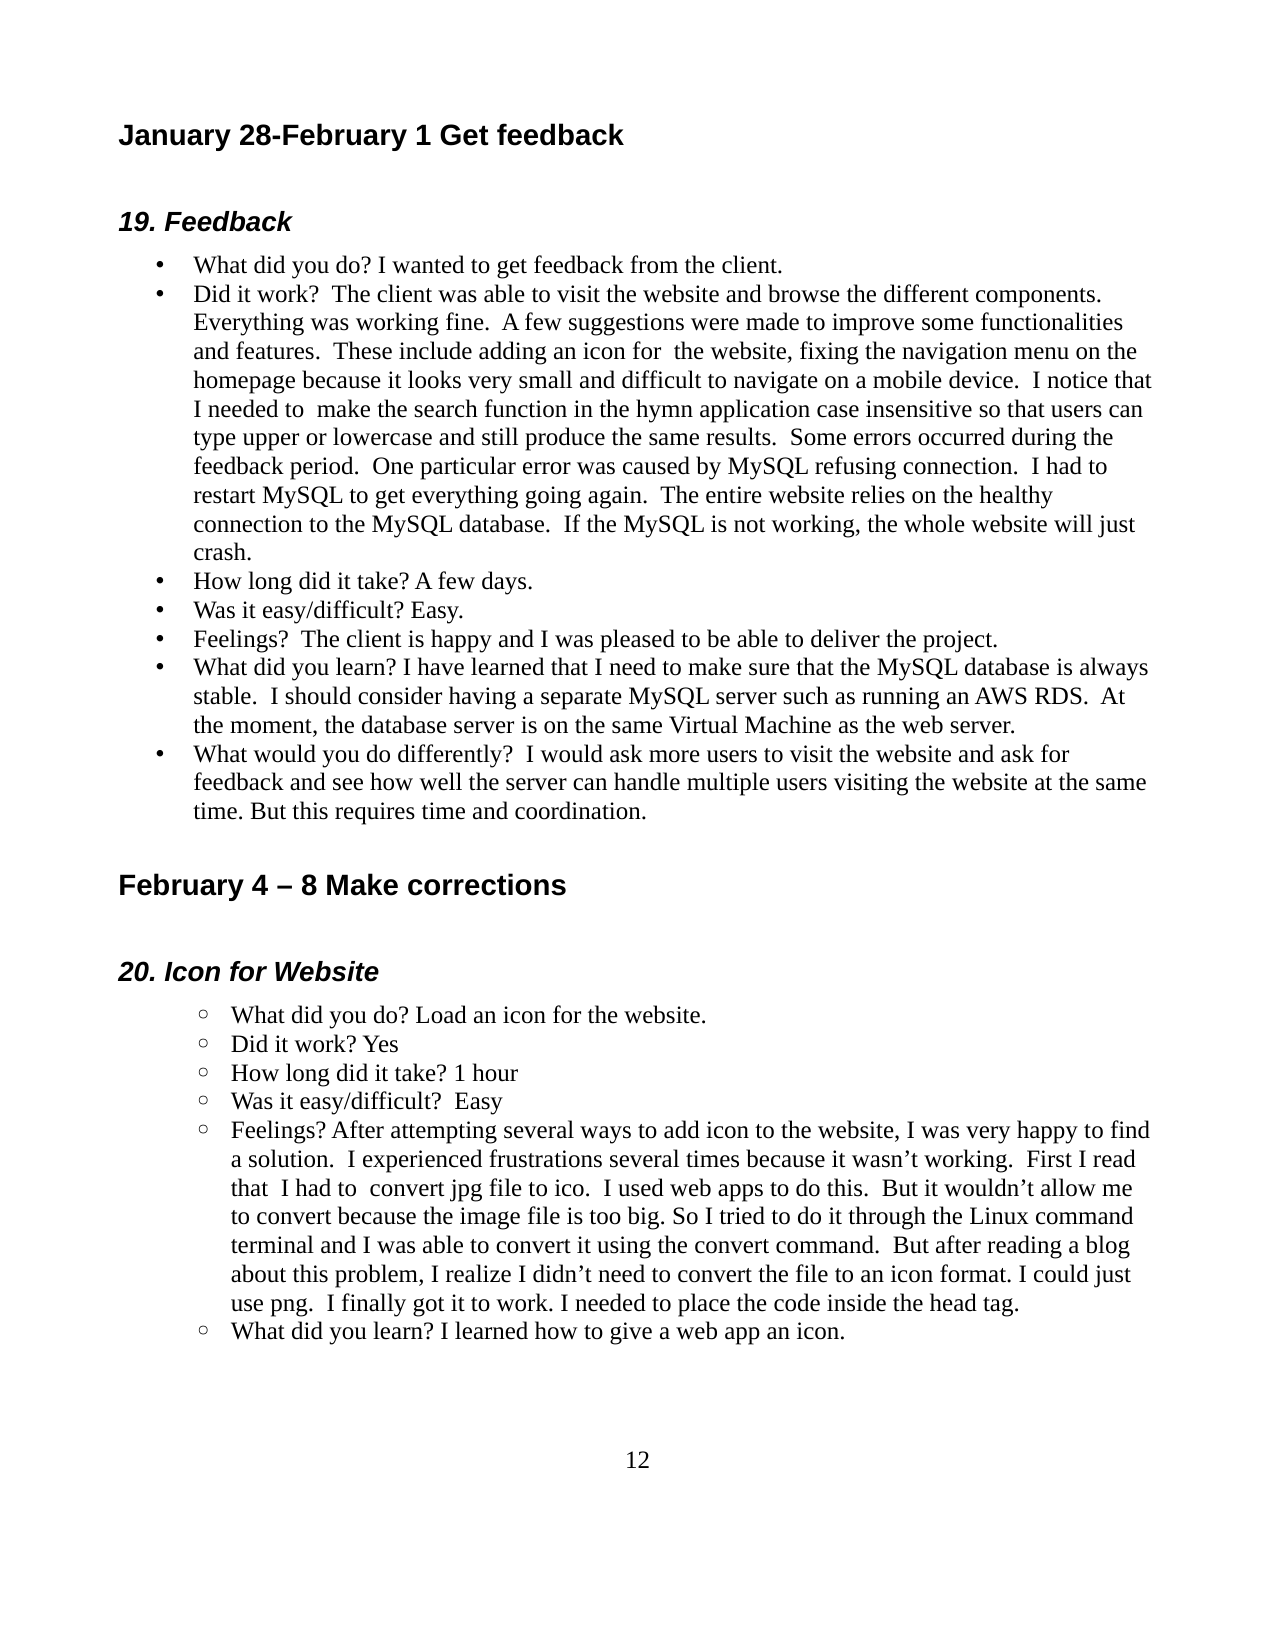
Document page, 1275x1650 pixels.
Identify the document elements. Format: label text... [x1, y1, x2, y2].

list Feelings? The client is happy and I was pleased to be able to deliver the project. [156, 624, 1157, 652]
subtitle 20. Icon for Website [118, 956, 1157, 988]
list What did you learn? I learned how to give a web app an icon. [193, 1316, 1157, 1345]
subtitle 19. Feedback [118, 206, 1157, 237]
list Did it work? Yes [193, 1029, 1157, 1058]
list Was it easy/difficult? Easy. [156, 595, 1157, 624]
list What did you learn? I have learned that I need to make sure that the MySQL database is always stable. I should consider having a separate MySQL server such as running an AWS RDS. At the moment, the database server is on the same Virtual Machine as the web server. [156, 652, 1157, 739]
list Feelings? After attempting several ways to add icon to the website, I was very happy to find a solution. I experienced frustrations several times because it wasn’t working. First I read that I had to convert jpg file to ico. I used web apps to do this. But it wouldn’t allow me to convert because the image file is too big. So I tried to do it through the Linux command terminal and I was able to convert it using the convert command. But after reading a blog about this problem, I realize I didn’t need to convert the file to an icon format. I could just use png. I finally got it to work. I needed to place the code inside the head tag. [193, 1115, 1157, 1316]
list What did you do? Load an icon for the website. [193, 1000, 1157, 1029]
list How long did it take? A few days. [156, 566, 1157, 595]
subtitle January 28-February 1 Get feedback [118, 118, 1157, 152]
list Did it work? The client was able to visit the website and browse the different components. Everything was working fine. A few suggestions were made to improve some functionalities and features. These include adding an icon for the website, fixing the navigation menu on the homepage because it looks very small and difficult to navigate on a mobile device. I notice that I needed to make the search function in the hymn application case insensitive so that users can type upper or lowercase and still produce the same results. Some errors occurred during the feedback period. One particular error was caused by MySQL refusing connection. I had to restart MySQL to get everything going again. The entire website relies on the healthy connection to the MySQL database. If the MySQL is not working, the whole website will just crash. [156, 279, 1157, 566]
list What would you do differently? I would ask more users to visit the website and ask for feedback and see how well the server can handle multiple users visiting the website at the same time. But this requires time and coordination. [156, 739, 1157, 825]
list Was it easy/difficult? Easy [193, 1086, 1157, 1115]
subtitle February 4 – 8 Make corrections [118, 868, 1157, 902]
list What did you do? I wanted to get feedback from the client. [156, 250, 1157, 279]
list How long did it take? 1 hour [193, 1058, 1157, 1086]
